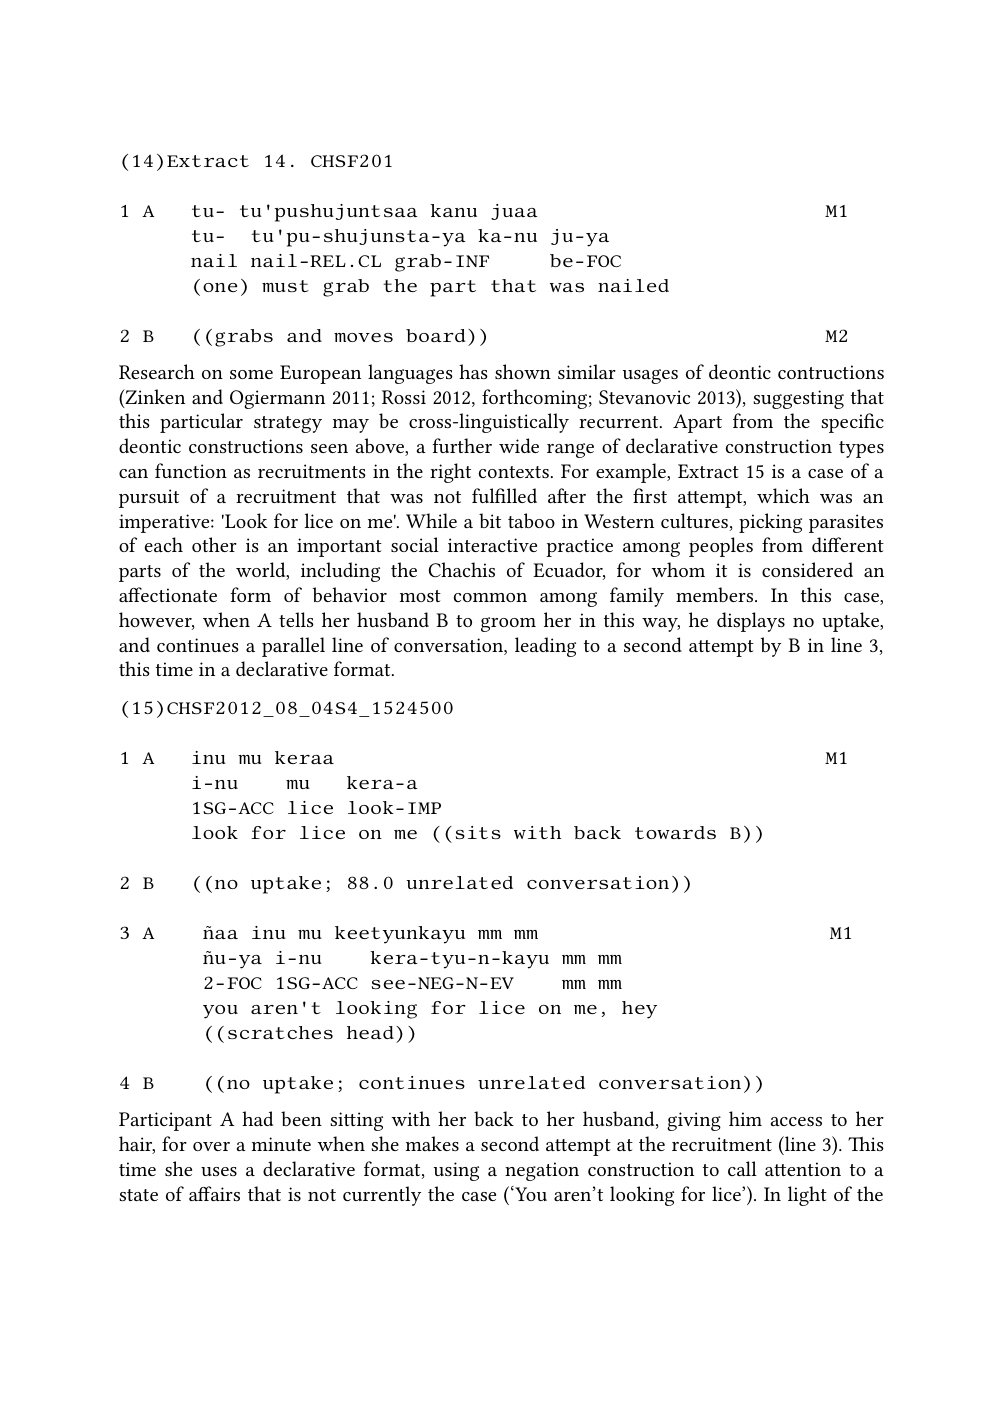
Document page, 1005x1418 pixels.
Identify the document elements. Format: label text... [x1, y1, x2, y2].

list CHSF2012_08_04S4_1524500 1 A inu mu keraa M1 i-nu mu kera-a 1SG-ACC lice look-IMP look for lice on me ((sits with back towards B)) 2 B ((no uptake; 88.0 unrelated conversation)) 3 A ñaa inu mu keetyunkayu mm mm M1 ñu-ya i-nu kera-tyu-n-kayu mm mm 2-FOC 1SG-ACC see-NEG-N-EV mm mm you aren't looking for lice on me, hey ((scratches head)) 4 B ((no uptake; continues unrelated conversation)) [118, 694, 886, 1094]
list Extract 14. CHSF201 1 A tu- tu'pushujuntsaa kanu juaa M1 tu- tu'pu-shujunsta-ya ka-nu ju-ya nail nail-REL.CL grab-INF be-FOC (one) must grab the part that was nailed 2 B ((grabs and moves board)) M2 [118, 147, 886, 347]
text Research on some European languages has shown similar usages of deontic contructions (Zinken and Ogiermann 2011; Rossi 2012, forthcoming; Stevanovic 2013), suggesting that this particular strategy may be cross-linguistically recurrent. Apart from the specific deontic constructions seen above, a further wide range of declarative construction types can function as recruitments in the right contexts. For example, Extract 15 is a case of a pursuit of a recruitment that was not fulfilled after the first attempt, which was an imperative: 'Look for lice on me'. While a bit taboo in Western cultures, picking parasites of each other is an important social interactive practice among peoples from different parts of the world, including the Chachis of Ecuador, for whom it is considered an affectionate form of behavior most common among family members. In this case, however, when A tells her husband B to groom her in this way, he displays no uptake, and continues a parallel line of conversation, leading to a second attempt by B in line 3, this time in a declarative format. [118, 359, 886, 682]
text Participant A had been sitting with her back to her husband, giving him access to her hair, for over a minute when she makes a second attempt at the recruitment (line 3). This time she uses a declarative format, using a negation construction to call attention to a state of affairs that is not currently the case (‘You aren’t looking for lice’). In light of the [118, 1107, 886, 1206]
